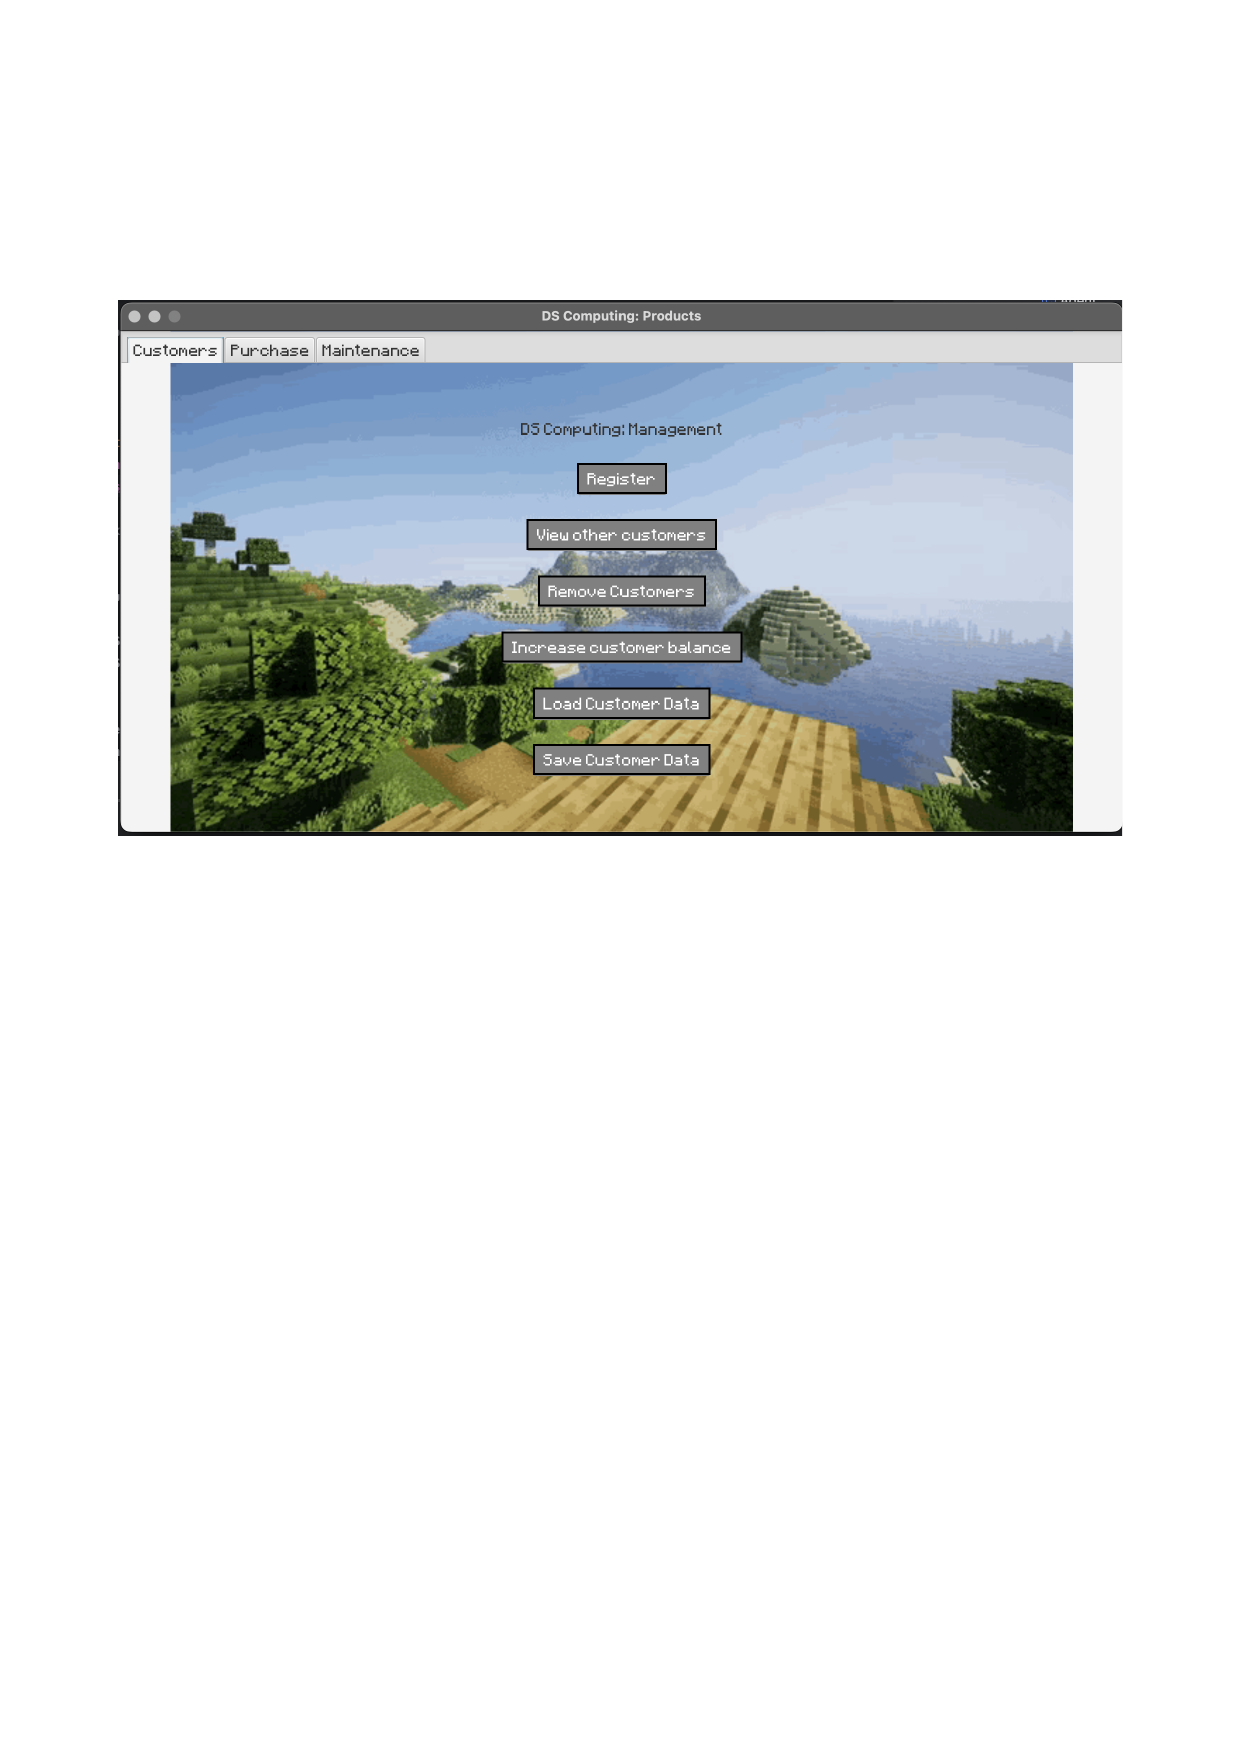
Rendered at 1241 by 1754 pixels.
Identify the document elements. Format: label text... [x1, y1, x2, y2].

text customers. Ultimately I decided to start the system from scratch and build upon what I learned previously. [118, 118, 1122, 203]
picture [118, 300, 1123, 836]
text In retrospective, given this app is a desktop application I would have opted againist changing the content of the scenes for every opertation. This looked great in my first stage and had little to no issues apart from jsut ensuring I don’t reload my data upon switching Vbox, later along with the tabpanes I came across major issues. [118, 984, 1122, 1171]
text UI/UX Design [118, 235, 1122, 269]
